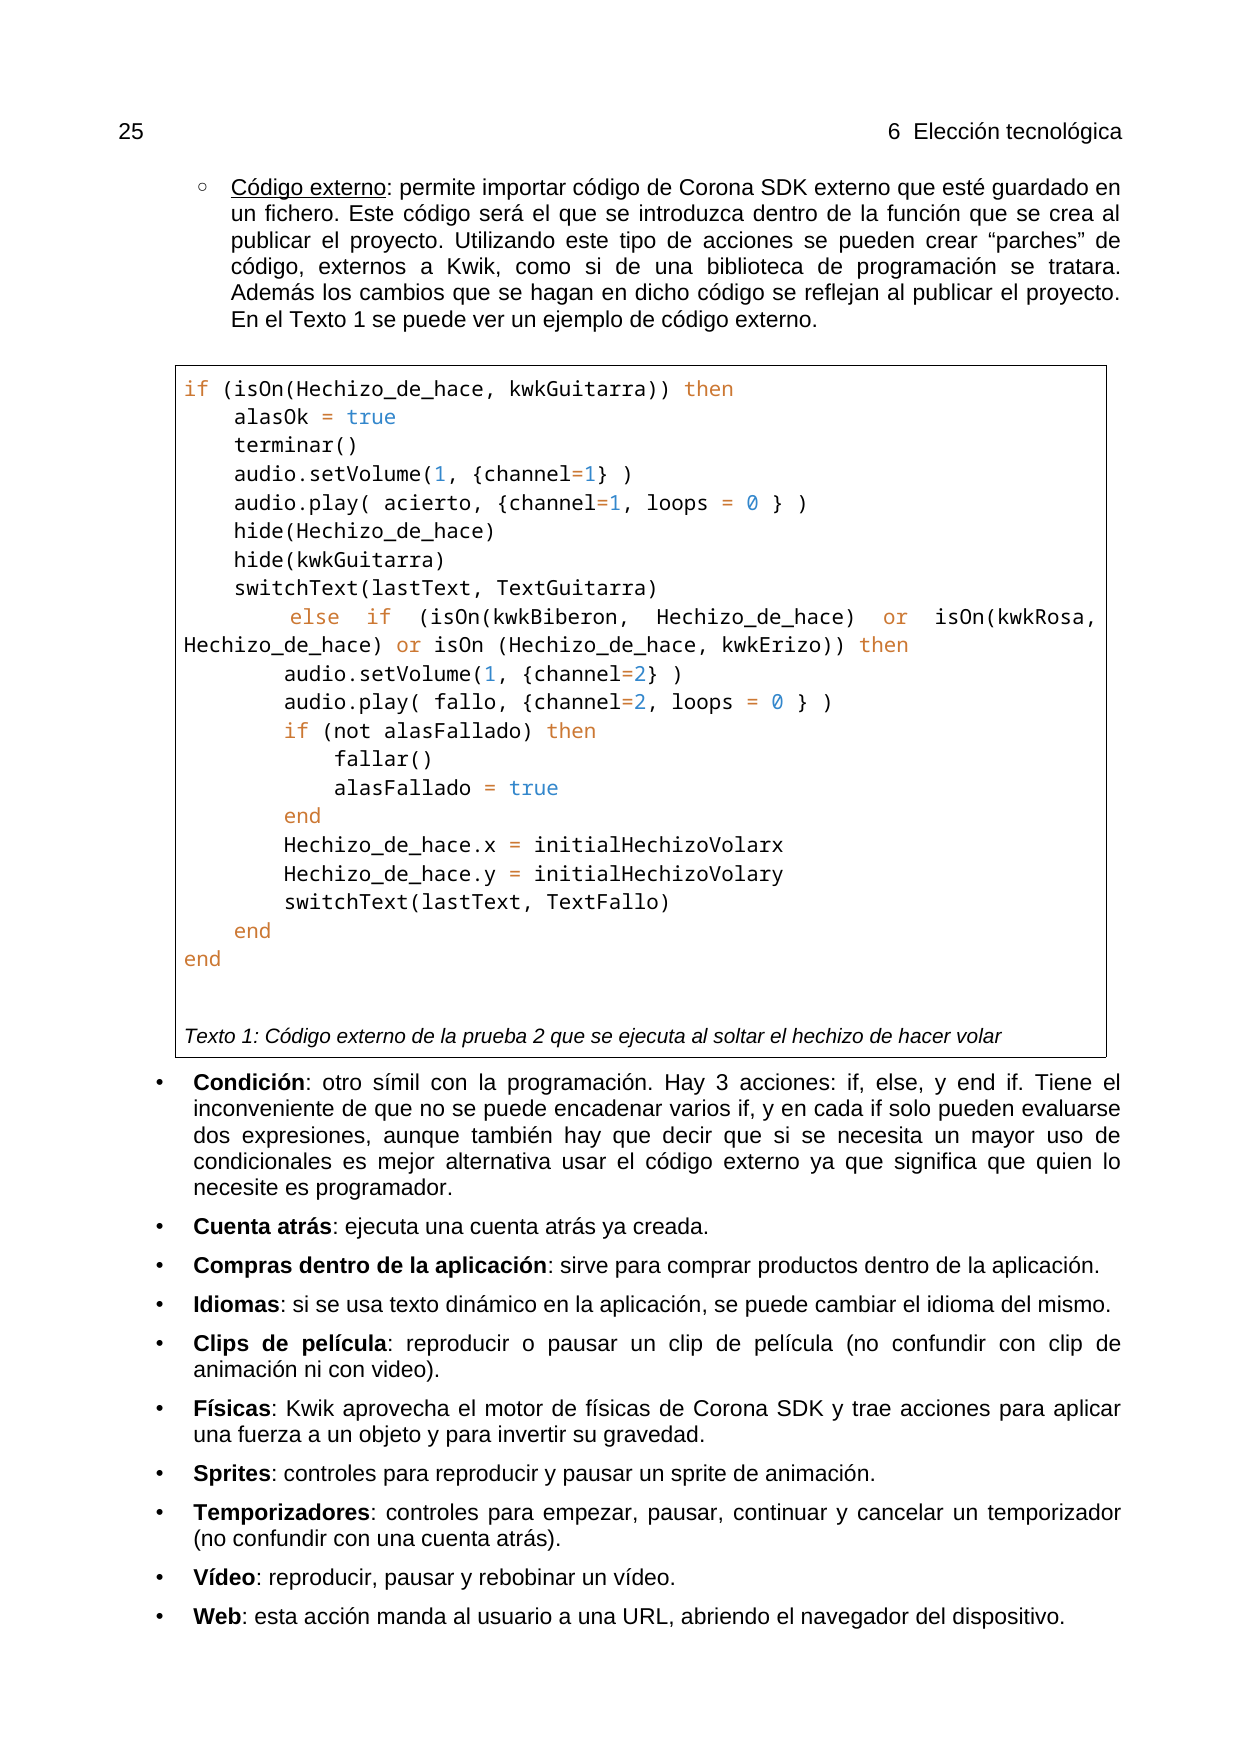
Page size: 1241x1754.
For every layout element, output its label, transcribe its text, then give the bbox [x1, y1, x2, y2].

list alasOk = true [183, 402, 1097, 431]
list if (isOn(Hechizo_de_hace, kwkGuitarra)) then [183, 374, 1097, 402]
list alasFallado = true [183, 773, 1097, 802]
list end [183, 802, 1097, 830]
list audio.setVolume(1, {channel=2} ) [183, 659, 1097, 687]
list terminar() [183, 431, 1097, 459]
list Compras dentro de la aplicación: sirve para comprar productos dentro de la aplicación. [156, 1252, 1122, 1278]
list Hechizo_de_hace.x = initialHechizoVolarx [183, 830, 1097, 859]
list if (not alasFallado) then [183, 716, 1097, 744]
list fallar() [183, 744, 1097, 773]
list Código externo: permite importar código de Corona SDK externo que esté guardado en un fichero. Este código será el que se introduzca dentro de la función que se crea al publicar el proyecto. Utilizando este tipo de acciones se pueden crear “parches” de código, externos a Kwik, como si de una biblioteca de programación se tratara. Además los cambios que se hagan en dicho código se reflejan al publicar el proyecto. En el Texto 1 se puede ver un ejemplo de código externo. [193, 174, 1122, 332]
list Hechizo_de_hace.y = initialHechizoVolary [183, 859, 1097, 887]
list end [183, 944, 1097, 973]
list else if (isOn(kwkBiberon, Hechizo_de_hace) or isOn(kwkRosa, Hechizo_de_hace) or isOn (Hechizo_de_hace, kwkErizo)) then [183, 602, 1097, 659]
list Vídeo: reproducir, pausar y rebobinar un vídeo. [156, 1564, 1122, 1591]
list audio.play( acierto, {channel=1, loops = 0 } ) [183, 488, 1097, 516]
list hide(Hechizo_de_hace) [183, 516, 1097, 545]
list Cuenta atrás: ejecuta una cuenta atrás ya creada. [156, 1213, 1122, 1239]
list Temporizadores: controles para empezar, pausar, continuar y cancelar un temporizador (no confundir con una cuenta atrás). [156, 1499, 1122, 1552]
list Condición: otro símil con la programación. Hay 3 acciones: if, else, y end if. Tiene el inconveniente de que no se puede encadenar varios if, y en cada if solo pueden evaluarse dos expresiones, aunque también hay que decir que si se necesita un mayor uso de condicionales es mejor alternativa usar el código externo ya que significa que quien lo necesite es programador. [156, 344, 1122, 1201]
list Web: esta acción manda al usuario a una URL, abriendo el navegador del dispositivo. [156, 1603, 1122, 1629]
list hide(kwkGuitarra) [183, 545, 1097, 573]
list Idiomas: si se usa texto dinámico en la aplicación, se puede cambiar el idioma del mismo. [156, 1291, 1122, 1317]
list audio.setVolume(1, {channel=1} ) [183, 459, 1097, 488]
list Físicas: Kwik aprovecha el motor de físicas de Corona SDK y trae acciones para aplicar una fuerza a un objeto y para invertir su gravedad. [156, 1395, 1122, 1448]
list Texto 1: Código externo de la prueba 2 que se ejecuta al soltar el hechizo de hacer volar [183, 1024, 1097, 1048]
list switchText(lastText, TextFallo) [183, 887, 1097, 916]
list Sprites: controles para reproducir y pausar un sprite de animación. [156, 1460, 1122, 1486]
list audio.play( fallo, {channel=2, loops = 0 } ) [183, 687, 1097, 716]
list Clips de película: reproducir o pausar un clip de película (no confundir con clip de animación ni con video). [156, 1330, 1122, 1382]
list end [183, 916, 1097, 944]
list switchText(lastText, TextGuitarra) [183, 573, 1097, 602]
